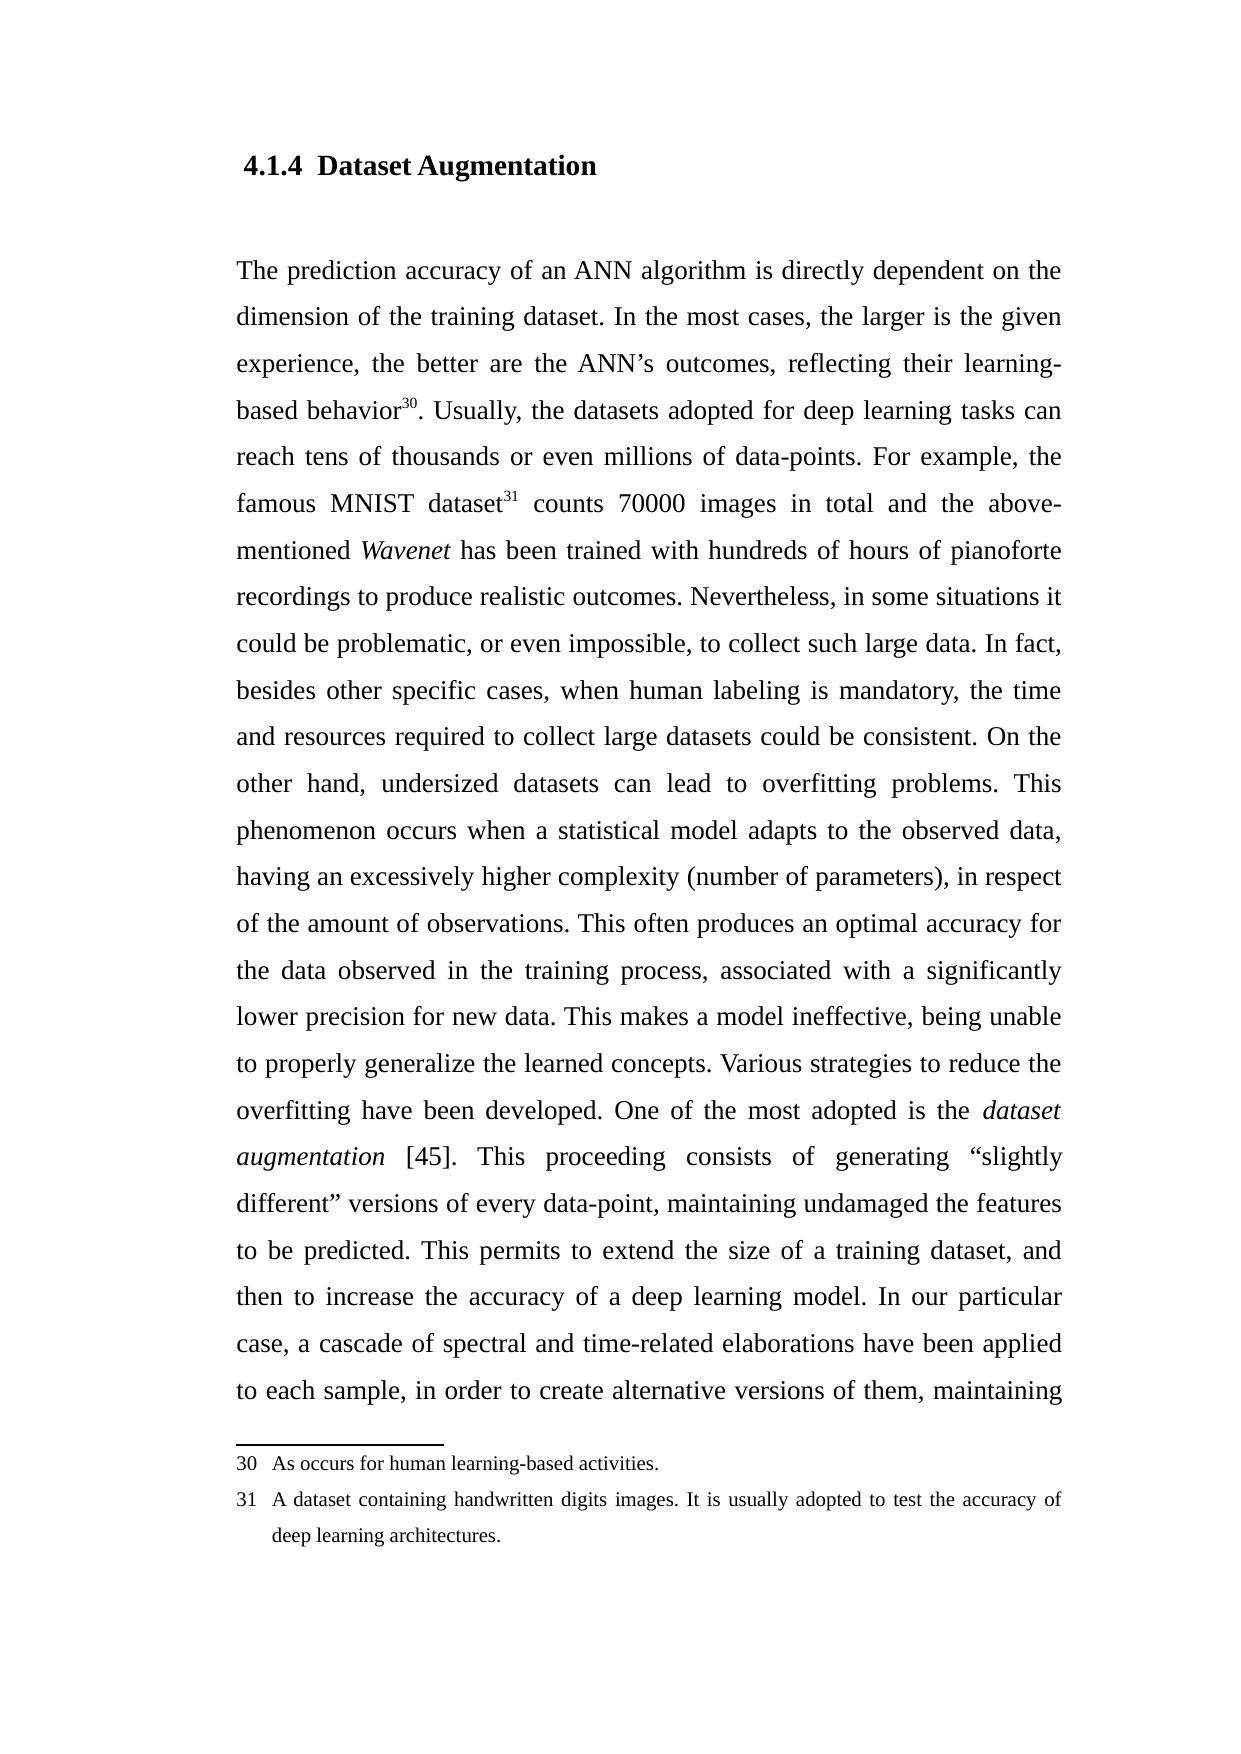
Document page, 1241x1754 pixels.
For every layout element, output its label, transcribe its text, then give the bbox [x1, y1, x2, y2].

text The prediction accuracy of an ANN algorithm is directly dependent on the dimension of the training dataset. In the most cases, the larger is the given experience, the better are the ANN’s outcomes, reflecting their learning-based behavior. Usually, the datasets adopted for deep learning tasks can reach tens of thousands or even millions of data-points. For example, the famous MNIST dataset counts 70000 images in total and the above-mentioned Wavenet has been trained with hundreds of hours of pianoforte recordings to produce realistic outcomes. Nevertheless, in some situations it could be problematic, or even impossible, to collect such large data. In fact, besides other specific cases, when human labeling is mandatory, the time and resources required to collect large datasets could be consistent. On the other hand, undersized datasets can lead to overfitting problems. This phenomenon occurs when a statistical model adapts to the observed data, having an excessively higher complexity (number of parameters), in respect of the amount of observations. This often produces an optimal accuracy for the data observed in the training process, associated with a significantly lower precision for new data. This makes a model ineffective, being unable to properly generalize the learned concepts. Various strategies to reduce the overfitting have been developed. One of the most adopted is the dataset augmentation [45]. This proceeding consists of generating “slightly different” versions of every data-point, maintaining undamaged the features to be predicted. This permits to extend the size of a training dataset, and then to increase the accuracy of a deep learning model. In our particular case, a cascade of spectral and time-related elaborations have been applied to each sample, in order to create alternative versions of them, maintaining [236, 254, 1063, 1405]
text A dataset containing handwritten digits images. It is usually adopted to test the accuracy of deep learning architectures. [236, 1487, 1063, 1547]
text As occurs for human learning-based activities. [236, 1451, 1063, 1475]
subtitle Dataset Augmentation [236, 148, 1063, 181]
